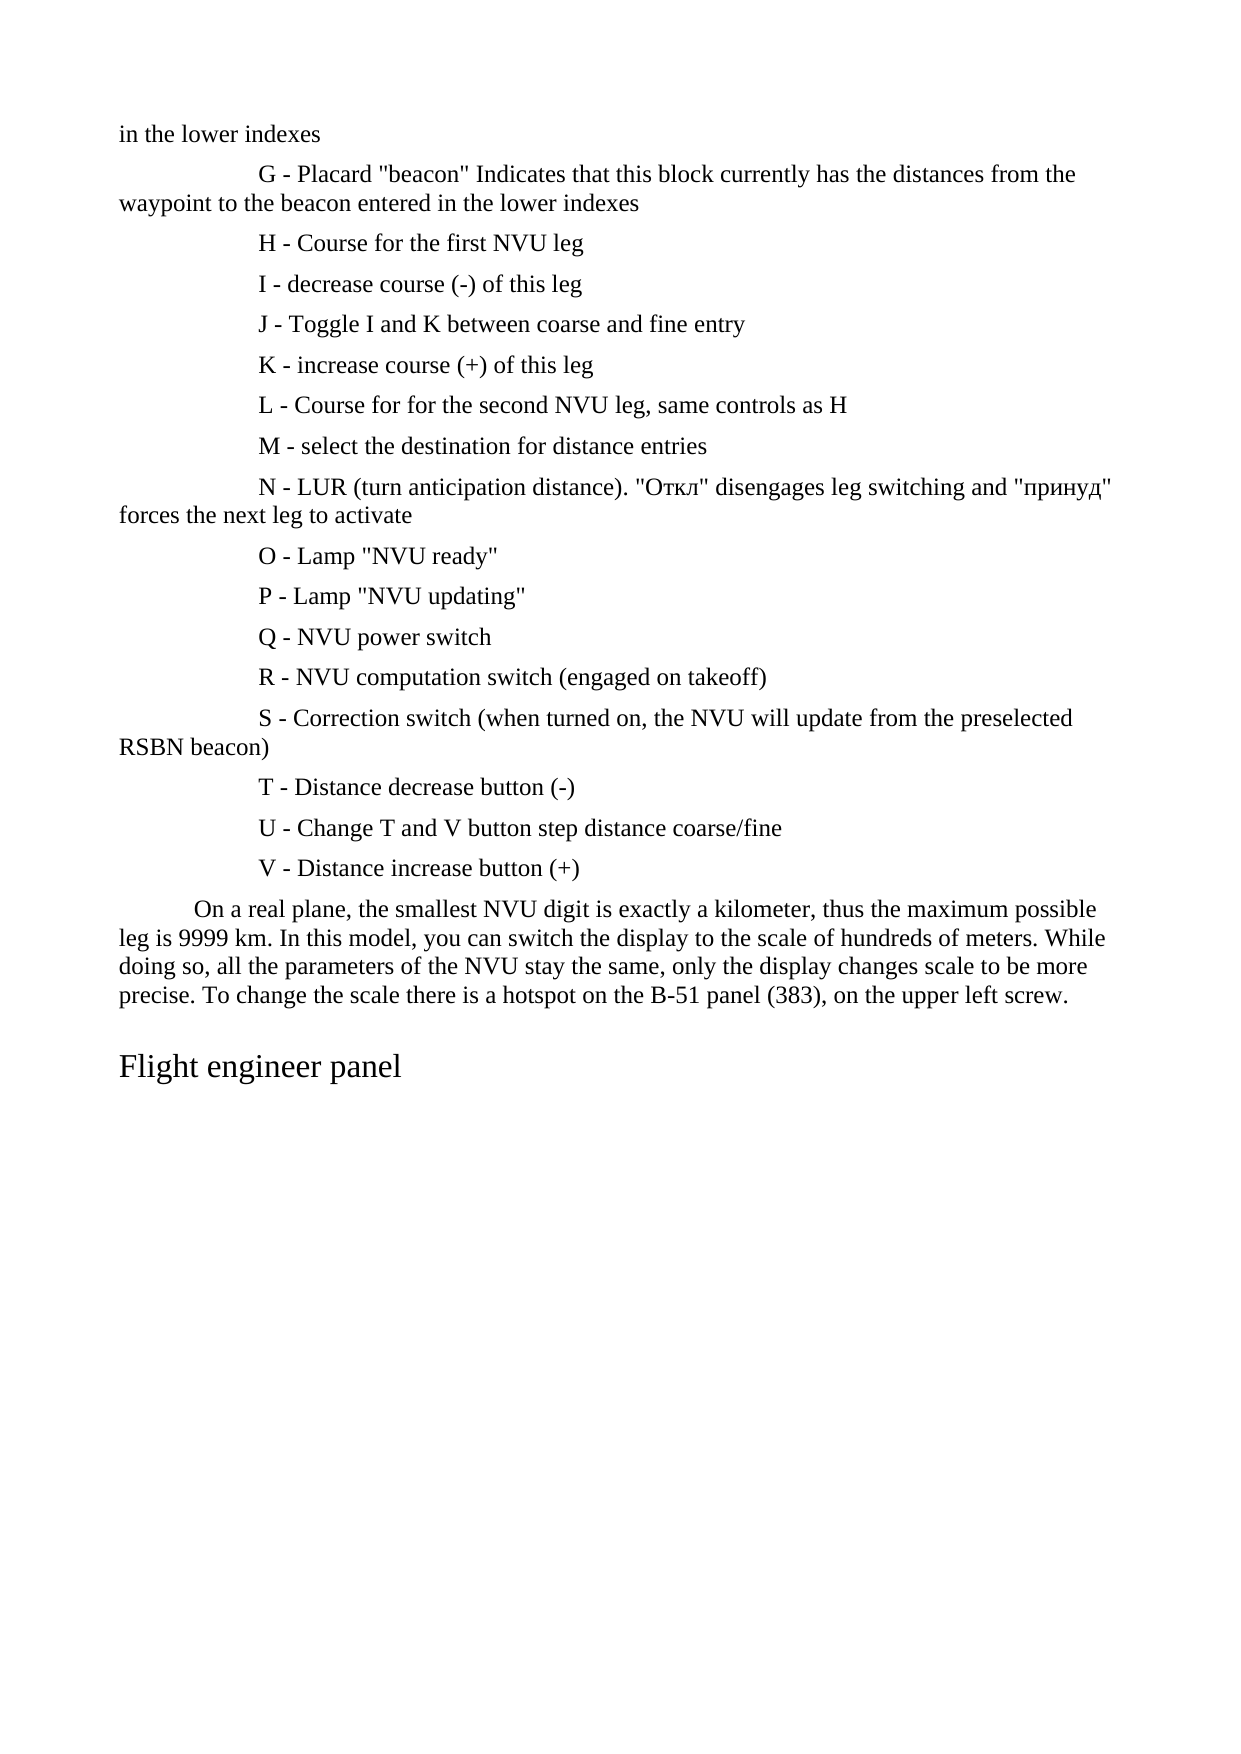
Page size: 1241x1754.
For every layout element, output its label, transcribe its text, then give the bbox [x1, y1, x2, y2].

text K - increase course (+) of this leg [119, 350, 1122, 379]
text I - decrease course (-) of this leg [119, 269, 1122, 298]
text S - Correction switch (when turned on, the NVU will update from the preselected RSBN beacon) [119, 703, 1122, 761]
text Q - NVU power switch [119, 622, 1122, 651]
text N - LUR (turn anticipation distance). "Откл" disengages leg switching and "принуд" forces the next leg to activate [119, 472, 1122, 529]
text L - Course for for the second NVU leg, same controls as H [119, 391, 1122, 419]
text O - Lamp "NVU ready" [119, 541, 1122, 570]
text in the lower indexes [119, 119, 1122, 147]
text P - Lamp "NVU updating" [119, 581, 1122, 610]
text R - NVU computation switch (engaged on takeoff) [119, 662, 1122, 691]
text G - Placard "beacon" Indicates that this block currently has the distances from the waypoint to the beacon entered in the lower indexes [119, 159, 1122, 217]
text On a real plane, the smallest NVU digit is exactly a kilometer, thus the maximum possible leg is 9999 km. In this model, you can switch the display to the scale of hundreds of meters. While doing so, all the parameters of the NVU stay the same, only the display changes scale to be more precise. To change the scale there is a hotspot on the B-51 panel (383), on the upper left screw. [119, 894, 1122, 1009]
text T - Distance decrease button (-) [119, 772, 1122, 801]
text J - Toggle I and K between coarse and fine entry [119, 309, 1122, 338]
text V - Distance increase button (+) [119, 853, 1122, 882]
text H - Course for the first NVU leg [119, 228, 1122, 257]
text U - Change T and V button step distance coarse/fine [119, 813, 1122, 842]
text M - select the destination for distance entries [119, 431, 1122, 460]
text Flight engineer panel [119, 1046, 1122, 1084]
